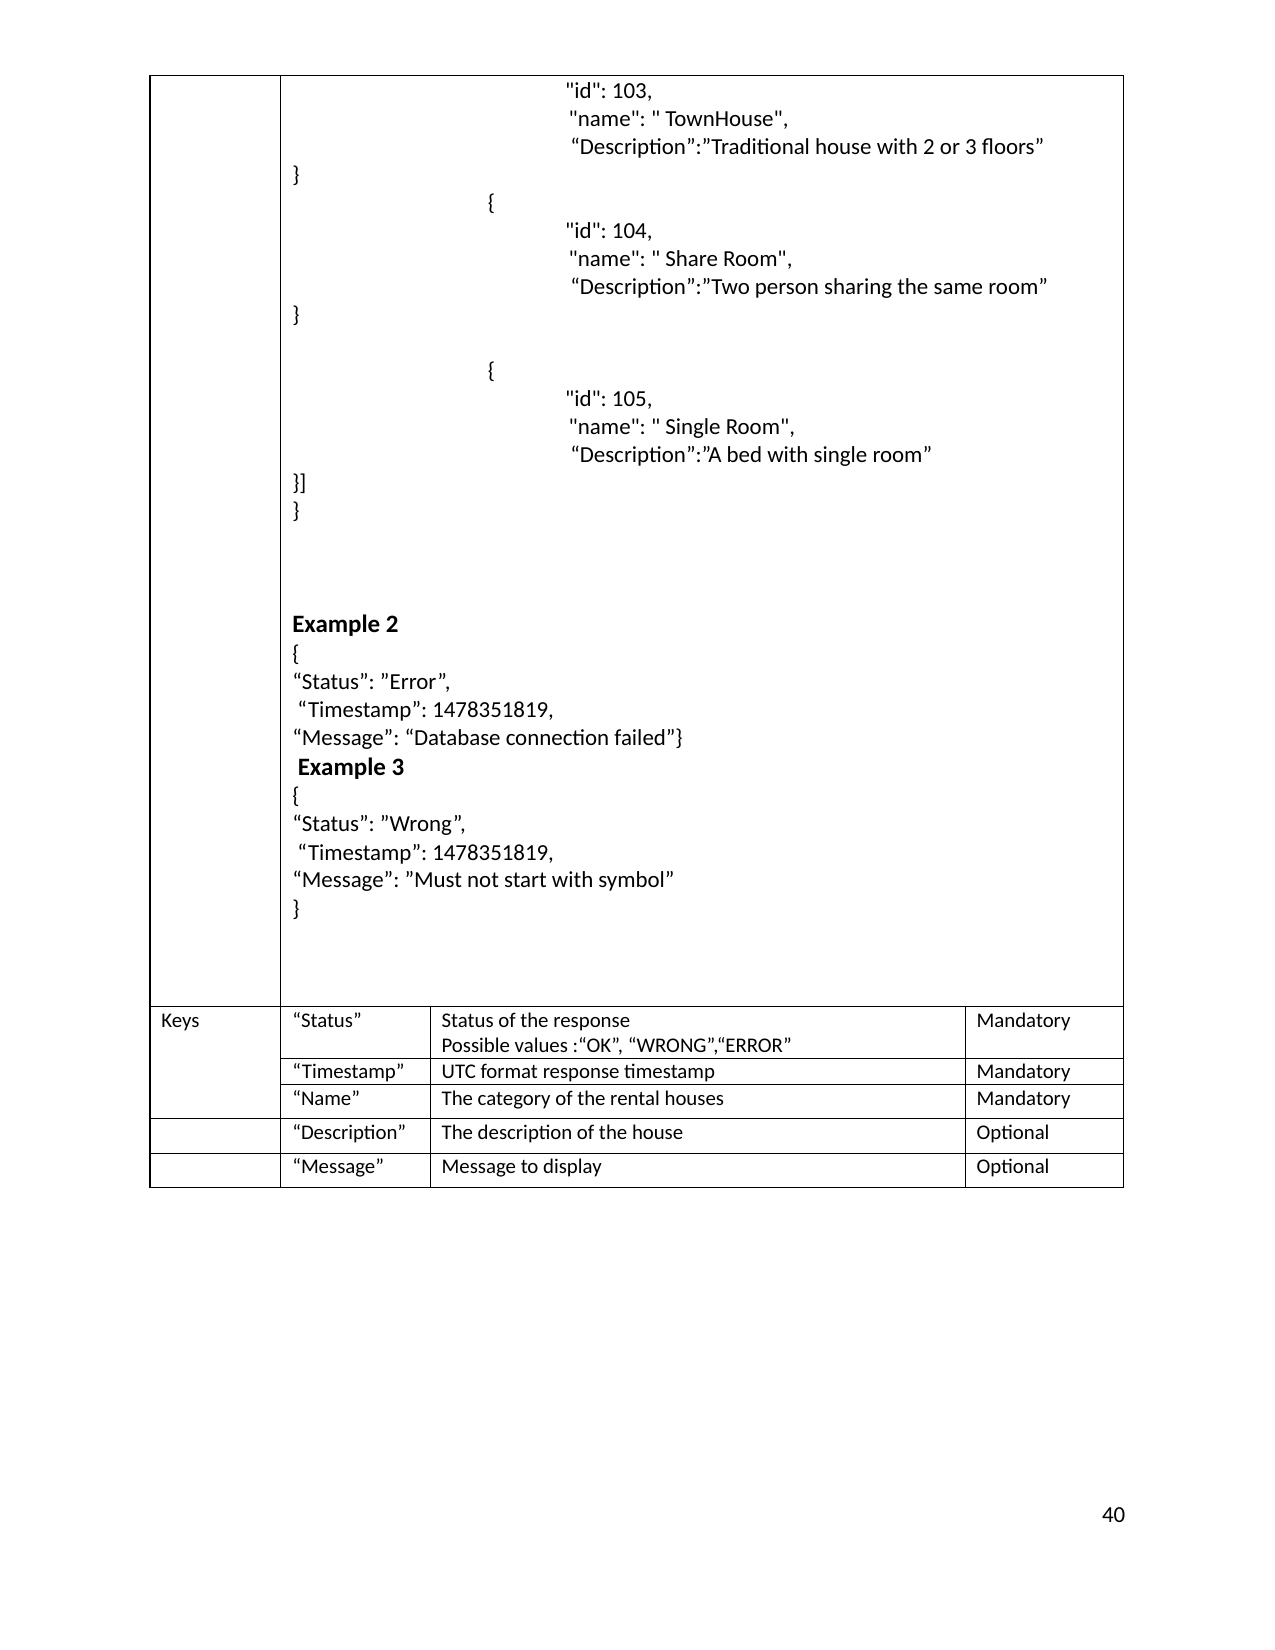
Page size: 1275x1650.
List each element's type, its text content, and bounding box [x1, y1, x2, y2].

table_cell Optional [966, 1154, 1123, 1187]
table_cell “Message” [281, 1154, 430, 1187]
table_cell Mandatory [966, 1059, 1123, 1084]
table_cell [151, 76, 280, 1006]
table_cell [151, 1119, 280, 1153]
table_cell “Description” [281, 1119, 430, 1153]
table_cell “Status” [281, 1007, 430, 1058]
table_cell Mandatory [966, 1007, 1123, 1058]
table_cell Optional [966, 1119, 1123, 1153]
table_cell The description of the house [431, 1119, 965, 1153]
table_cell Mandatory [966, 1085, 1123, 1118]
table_cell Status of the response Possible values :“OK”, “WRONG”,“ERROR” [431, 1007, 965, 1058]
table_cell UTC format response timestamp [431, 1059, 965, 1084]
table_cell [151, 1154, 280, 1187]
table_cell “Timestamp” [281, 1059, 430, 1084]
table_cell The category of the rental houses [431, 1085, 965, 1118]
table_cell Keys [151, 1007, 280, 1118]
table_cell Message to display [431, 1154, 965, 1187]
table_cell "id": 103, "name": " TownHouse", “Description”:”Traditional house with 2 or 3 floors” } { "id": 104, "name": " Share Room", “Description”:”Two person sharing the same room” } { "id": 105, "name": " Single Room", “Description”:”A bed with single room” }] } Example 2 { “Status”: ”Error”, “Timestamp”: 1478351819, “Message”: “Database connection failed”} Example 3 { “Status”: ”Wrong”, “Timestamp”: 1478351819, “Message”: ”Must not start with symbol” } [281, 76, 1123, 1006]
table_cell “Name” [281, 1085, 430, 1118]
